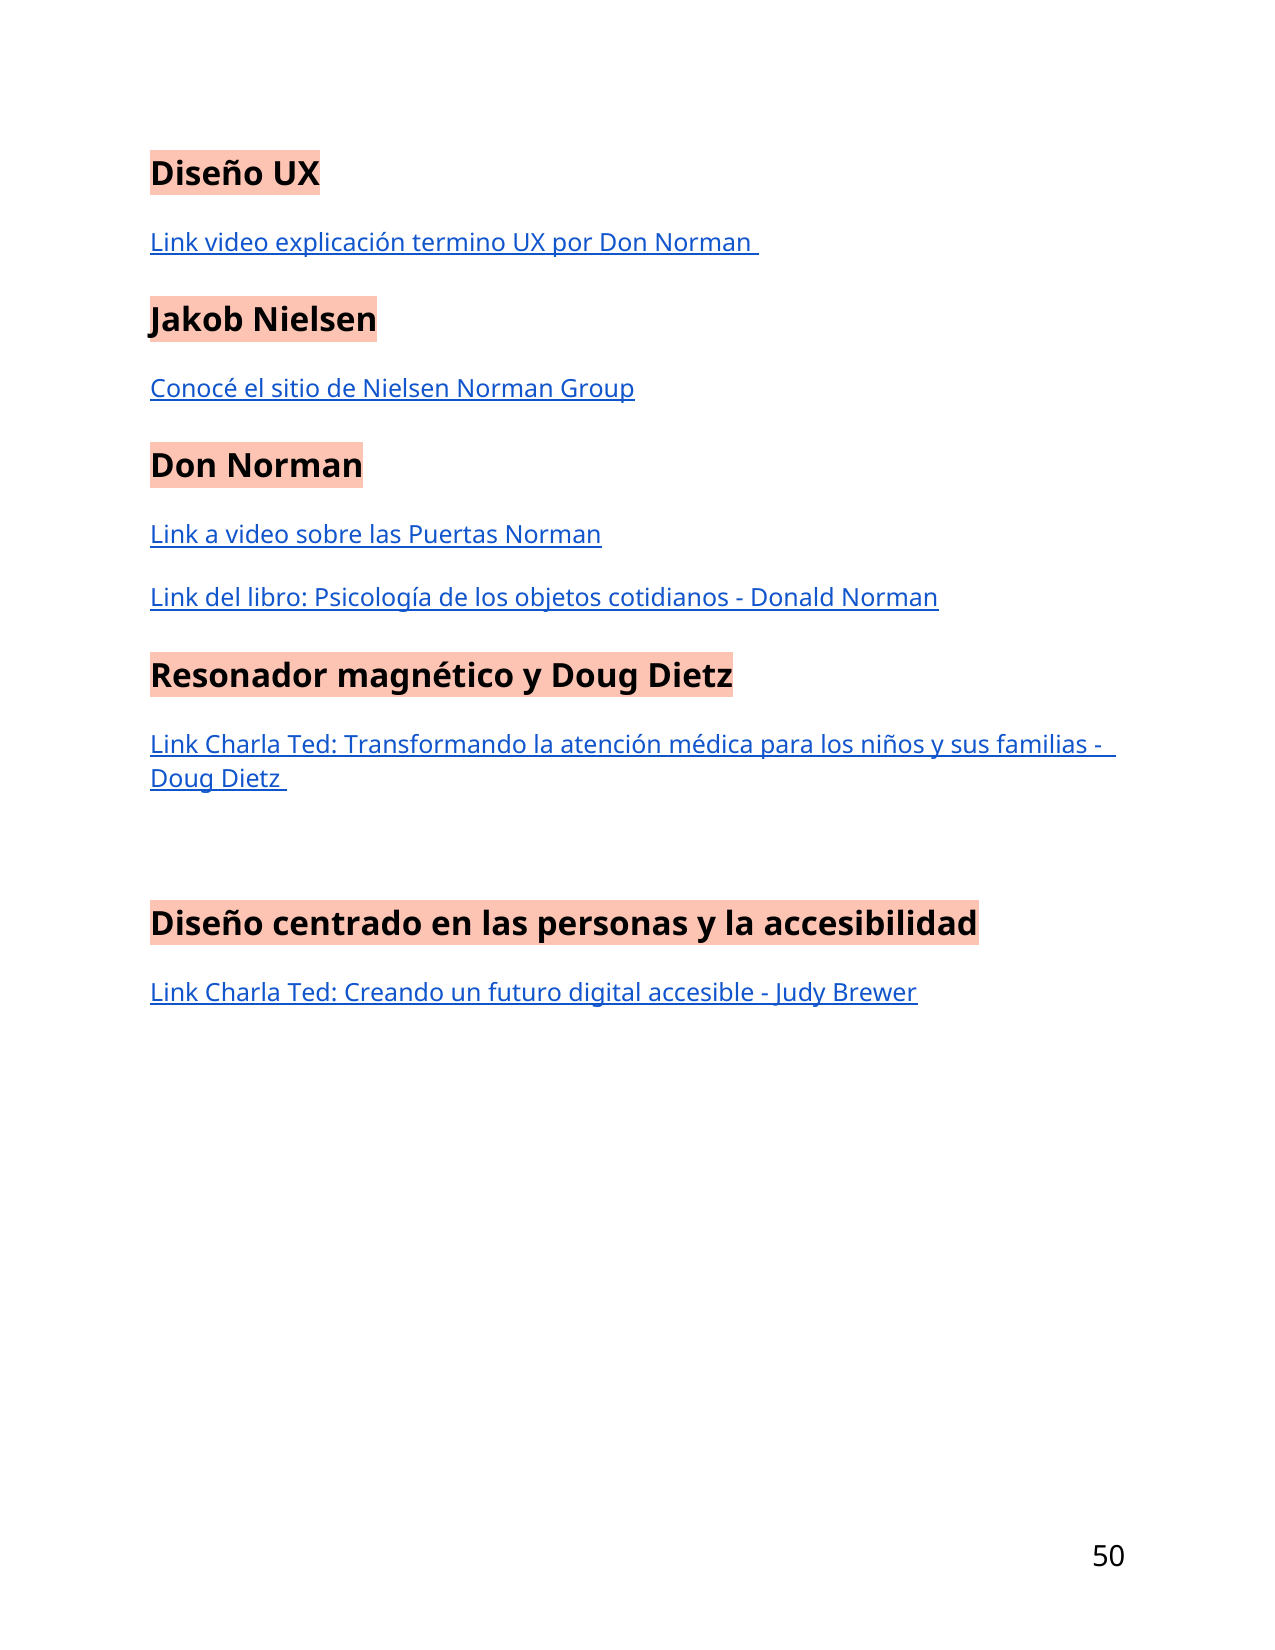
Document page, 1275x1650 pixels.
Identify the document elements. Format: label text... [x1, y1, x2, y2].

subtitle Diseño UX [320, 150, 1125, 195]
subtitle Link video explicación termino UX por Don Norman [150, 224, 1125, 259]
subtitle Resonador magnético y Doug Dietz [733, 652, 1125, 697]
subtitle Link del libro: Psicología de los objetos cotidianos - Donald Norman [150, 580, 1125, 614]
subtitle Link Charla Ted: Transformando la atención médica para los niños y sus familias - Doug Dietz [150, 726, 1125, 794]
subtitle Don Norman [363, 442, 1125, 488]
subtitle Link a video sobre las Puertas Norman [150, 517, 1125, 551]
subtitle Diseño centrado en las personas y la accesibilidad [979, 900, 1125, 945]
subtitle Link Charla Ted: Creando un futuro digital accesible - Judy Brewer [150, 974, 1125, 1008]
subtitle Jakob Nielsen [377, 296, 1125, 342]
subtitle Conocé el sitio de Nielsen Norman Group [150, 371, 1125, 405]
